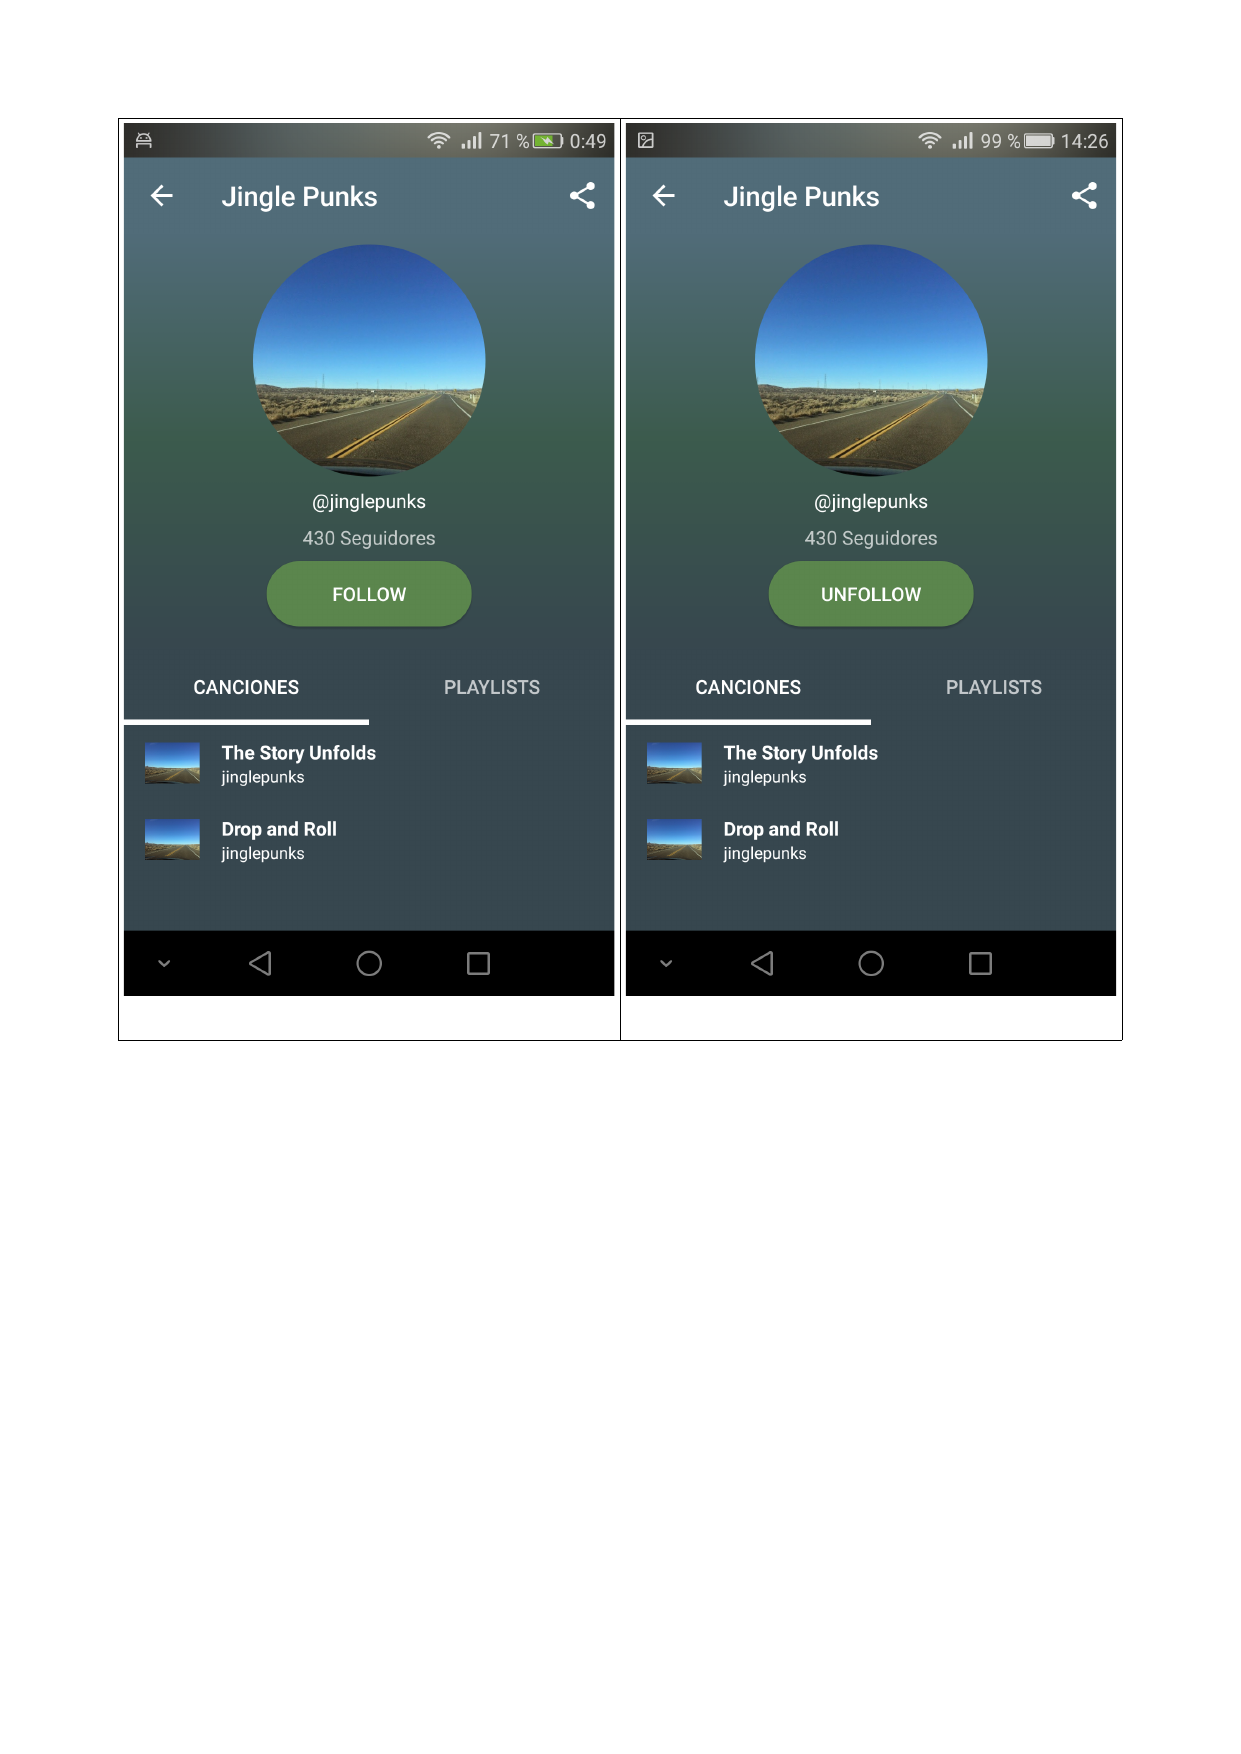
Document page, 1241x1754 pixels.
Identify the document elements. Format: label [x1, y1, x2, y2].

table_header [119, 119, 620, 1040]
picture [625, 123, 1117, 996]
picture [123, 123, 615, 996]
table_header [621, 119, 1122, 1040]
